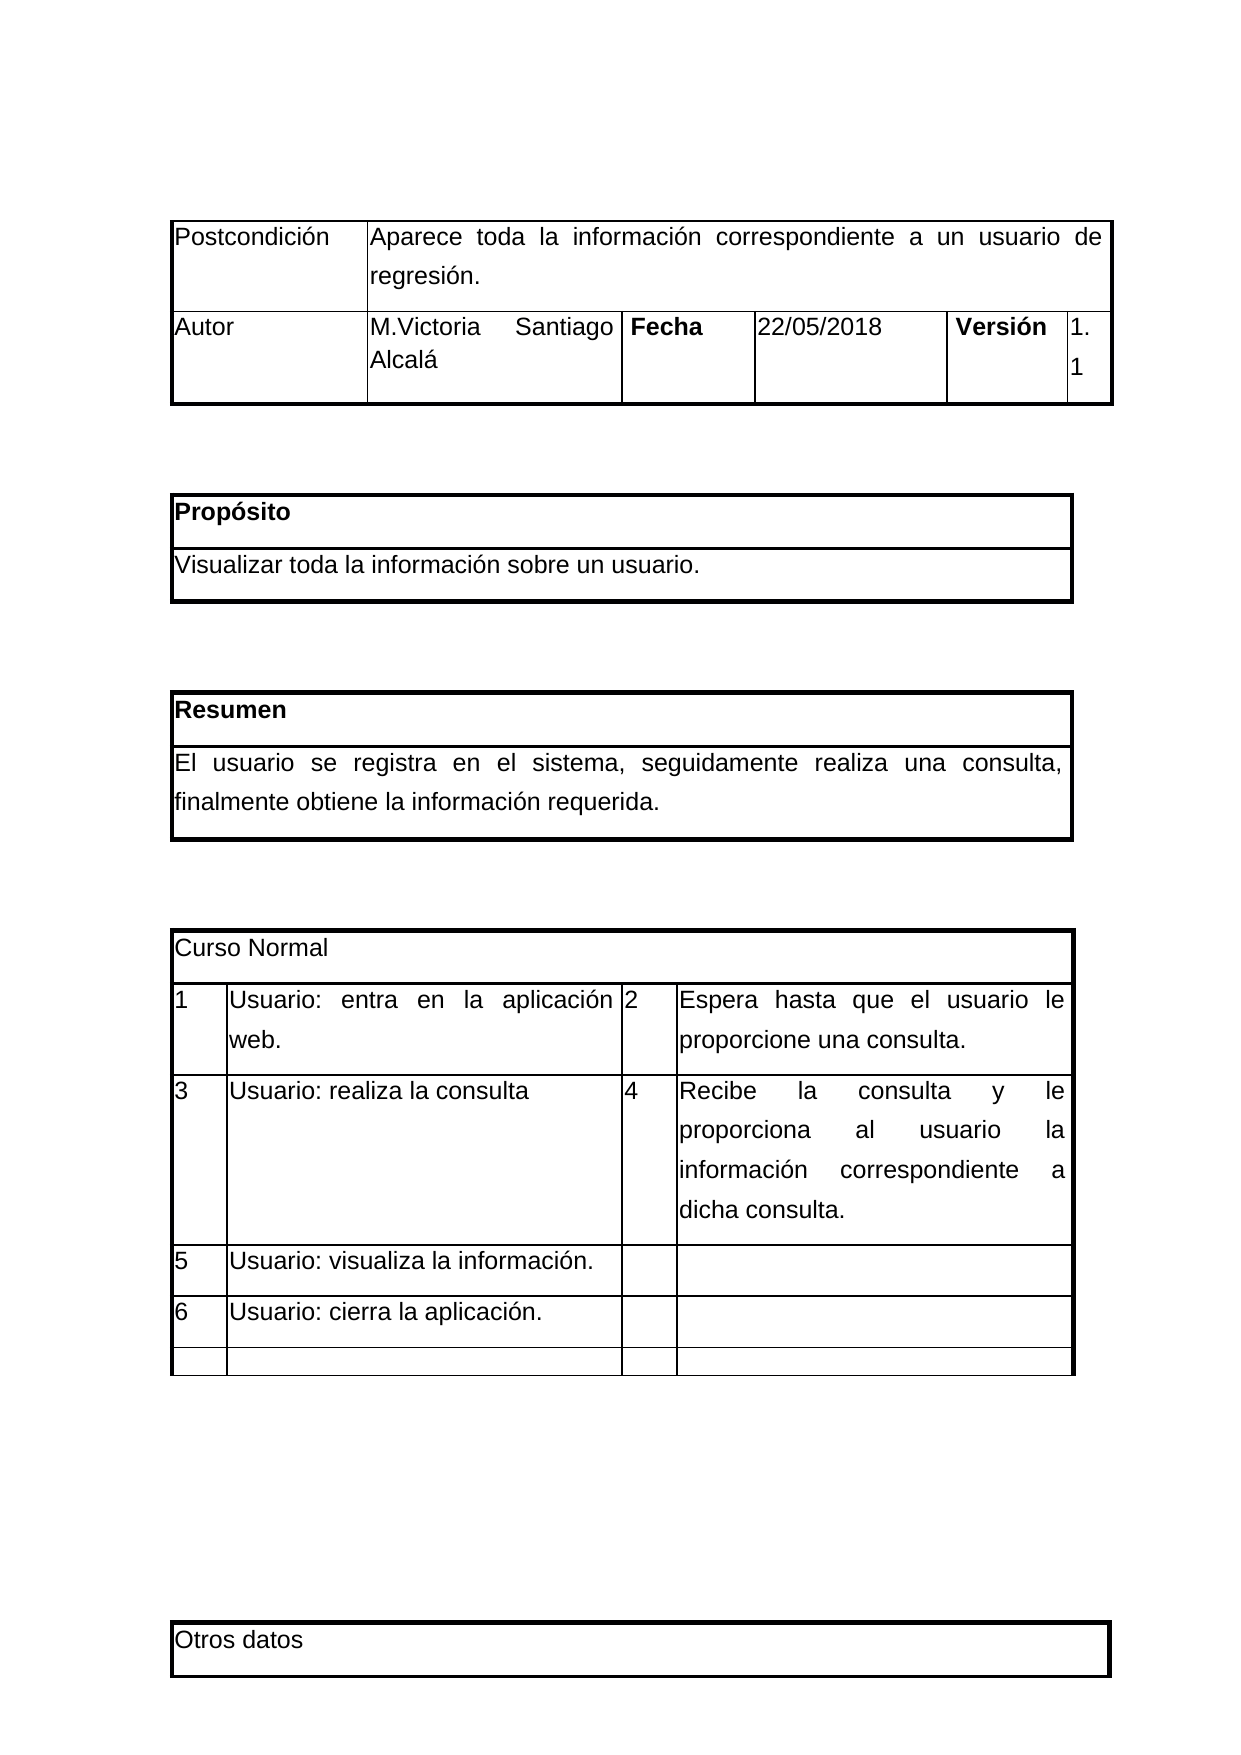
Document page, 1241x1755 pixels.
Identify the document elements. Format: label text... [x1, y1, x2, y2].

table_cell Usuario: realiza la consulta [228, 1076, 621, 1244]
table_cell Visualizar toda la información sobre un usuario. [174, 550, 1070, 599]
table_cell 5 [174, 1246, 226, 1295]
table_cell [623, 1246, 676, 1295]
table_cell Usuario: cierra la aplicación. [228, 1297, 621, 1347]
table_cell Autor [174, 312, 367, 401]
table_cell 1.1 [1068, 312, 1110, 401]
table_cell 1 [174, 985, 226, 1074]
table_cell Usuario: visualiza la información. [228, 1246, 621, 1295]
table_cell [678, 1348, 1071, 1374]
table_cell Espera hasta que el usuario le proporcione una consulta. [678, 985, 1071, 1074]
table_cell [623, 1348, 676, 1374]
table_header Otros datos [174, 1625, 1107, 1675]
table_cell [228, 1348, 621, 1374]
table_cell 4 [623, 1076, 676, 1244]
table_header Propósito [174, 497, 1070, 547]
table_cell Versión [948, 312, 1067, 401]
table_cell M.Victoria Santiago Alcalá [368, 312, 621, 401]
table_header Resumen [174, 695, 1070, 744]
table_cell 2 [623, 985, 676, 1074]
table_cell Usuario: entra en la aplicación web. [228, 985, 621, 1074]
table_cell [623, 1297, 676, 1347]
table_cell Aparece toda la información correspondiente a un usuario de regresión. [368, 222, 1110, 311]
table_cell Fecha [623, 312, 754, 401]
table_cell Recibe la consulta y le proporciona al usuario la información correspondiente a dicha consulta. [678, 1076, 1071, 1244]
table_cell 6 [174, 1297, 226, 1347]
table_header Curso Normal [174, 933, 1071, 982]
table_cell [174, 1348, 226, 1374]
table_cell El usuario se registra en el sistema, seguidamente realiza una consulta, finalmente obtiene la información requerida. [174, 748, 1070, 837]
table_cell [678, 1246, 1071, 1295]
table_cell [678, 1297, 1071, 1347]
table_cell Postcondición [174, 222, 367, 311]
table_cell 3 [174, 1076, 226, 1244]
table_cell 22/05/2018 [756, 312, 946, 401]
